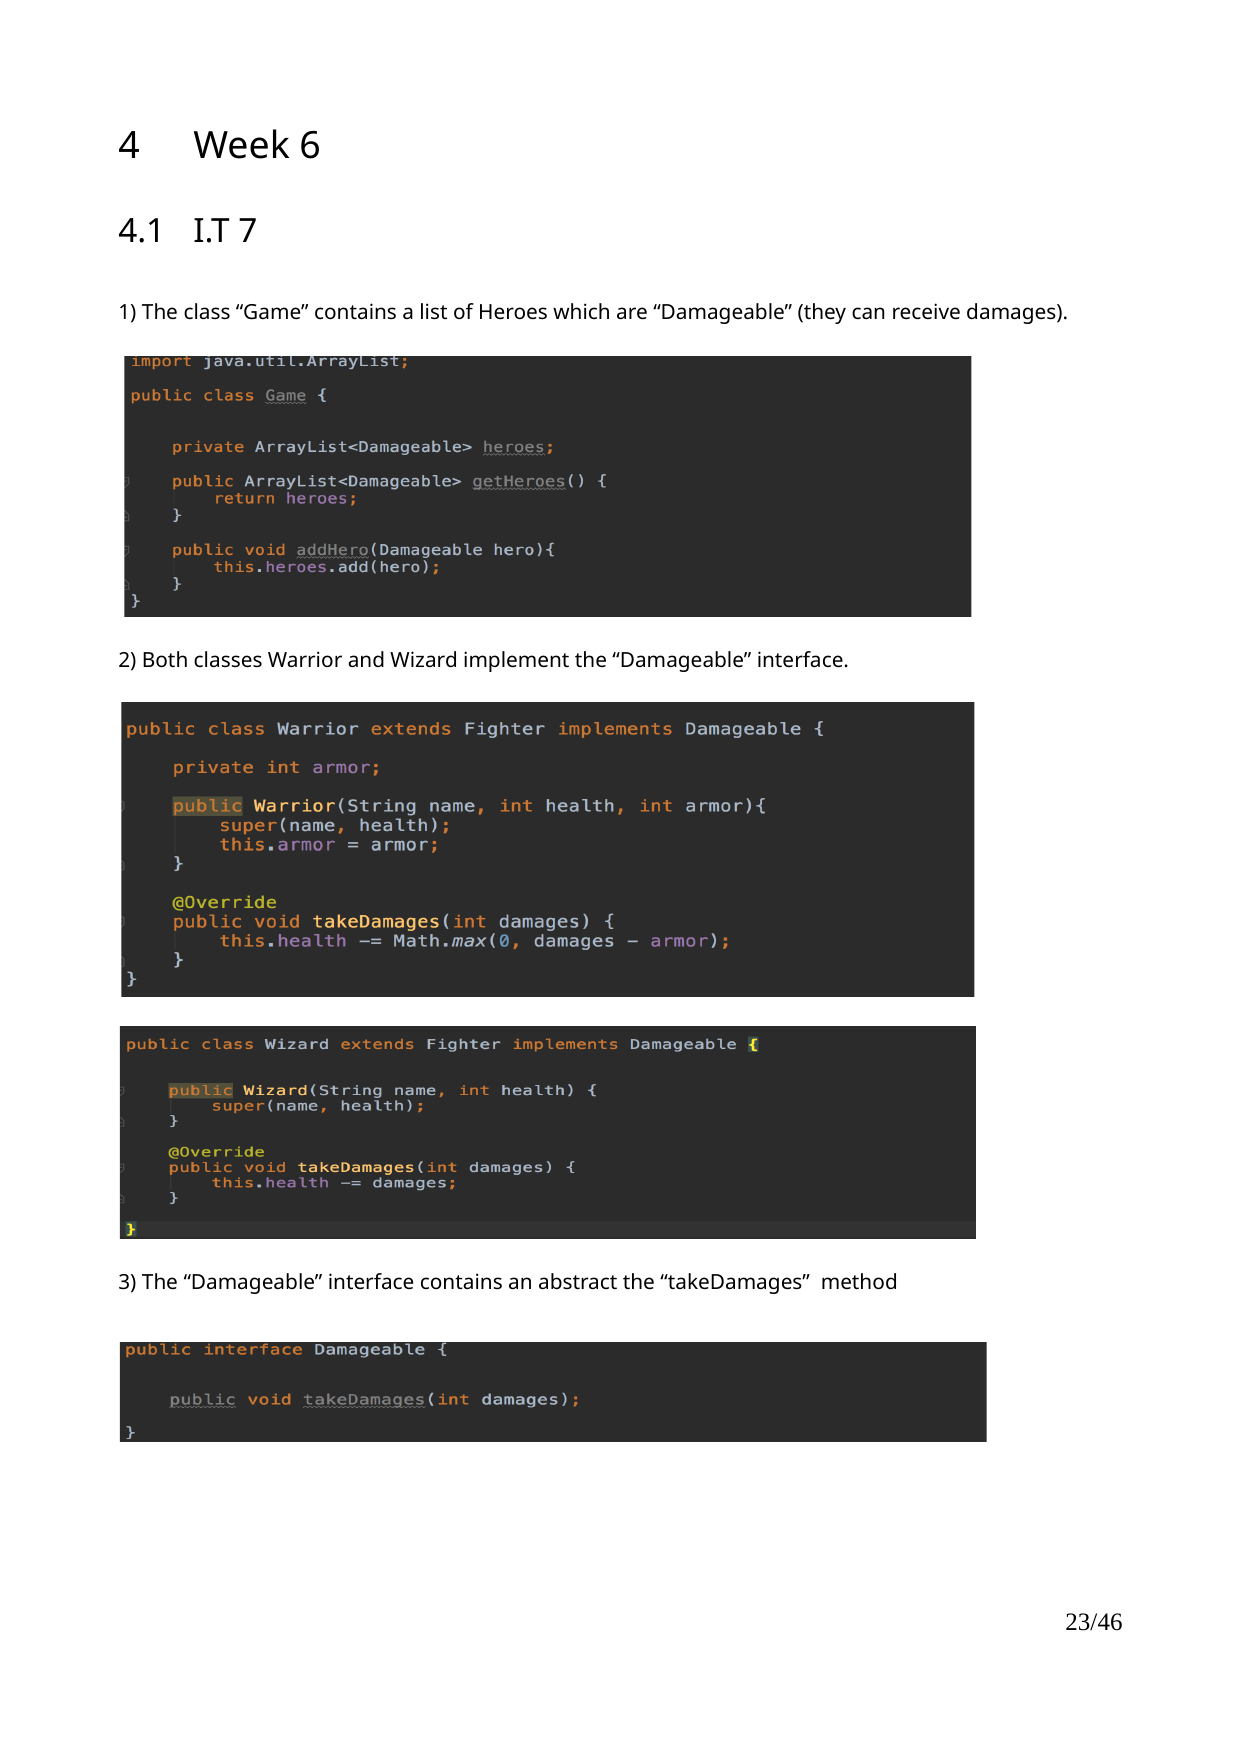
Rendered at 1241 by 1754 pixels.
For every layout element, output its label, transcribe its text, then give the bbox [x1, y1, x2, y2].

picture [124, 356, 972, 617]
text 2) Both classes Warrior and Wizard implement the “Damageable” interface. [118, 646, 1122, 674]
title Week 6 [118, 118, 1122, 169]
picture [119, 1342, 987, 1442]
title I.T 7 [118, 207, 1122, 252]
picture [121, 702, 975, 997]
picture [119, 1026, 976, 1239]
text 3) The “Damageable” interface contains an abstract the “takeDamages” method [118, 1267, 1122, 1296]
text 1) The class “Game” contains a list of Heroes which are “Damageable” (they can receive damages). [118, 297, 1122, 326]
